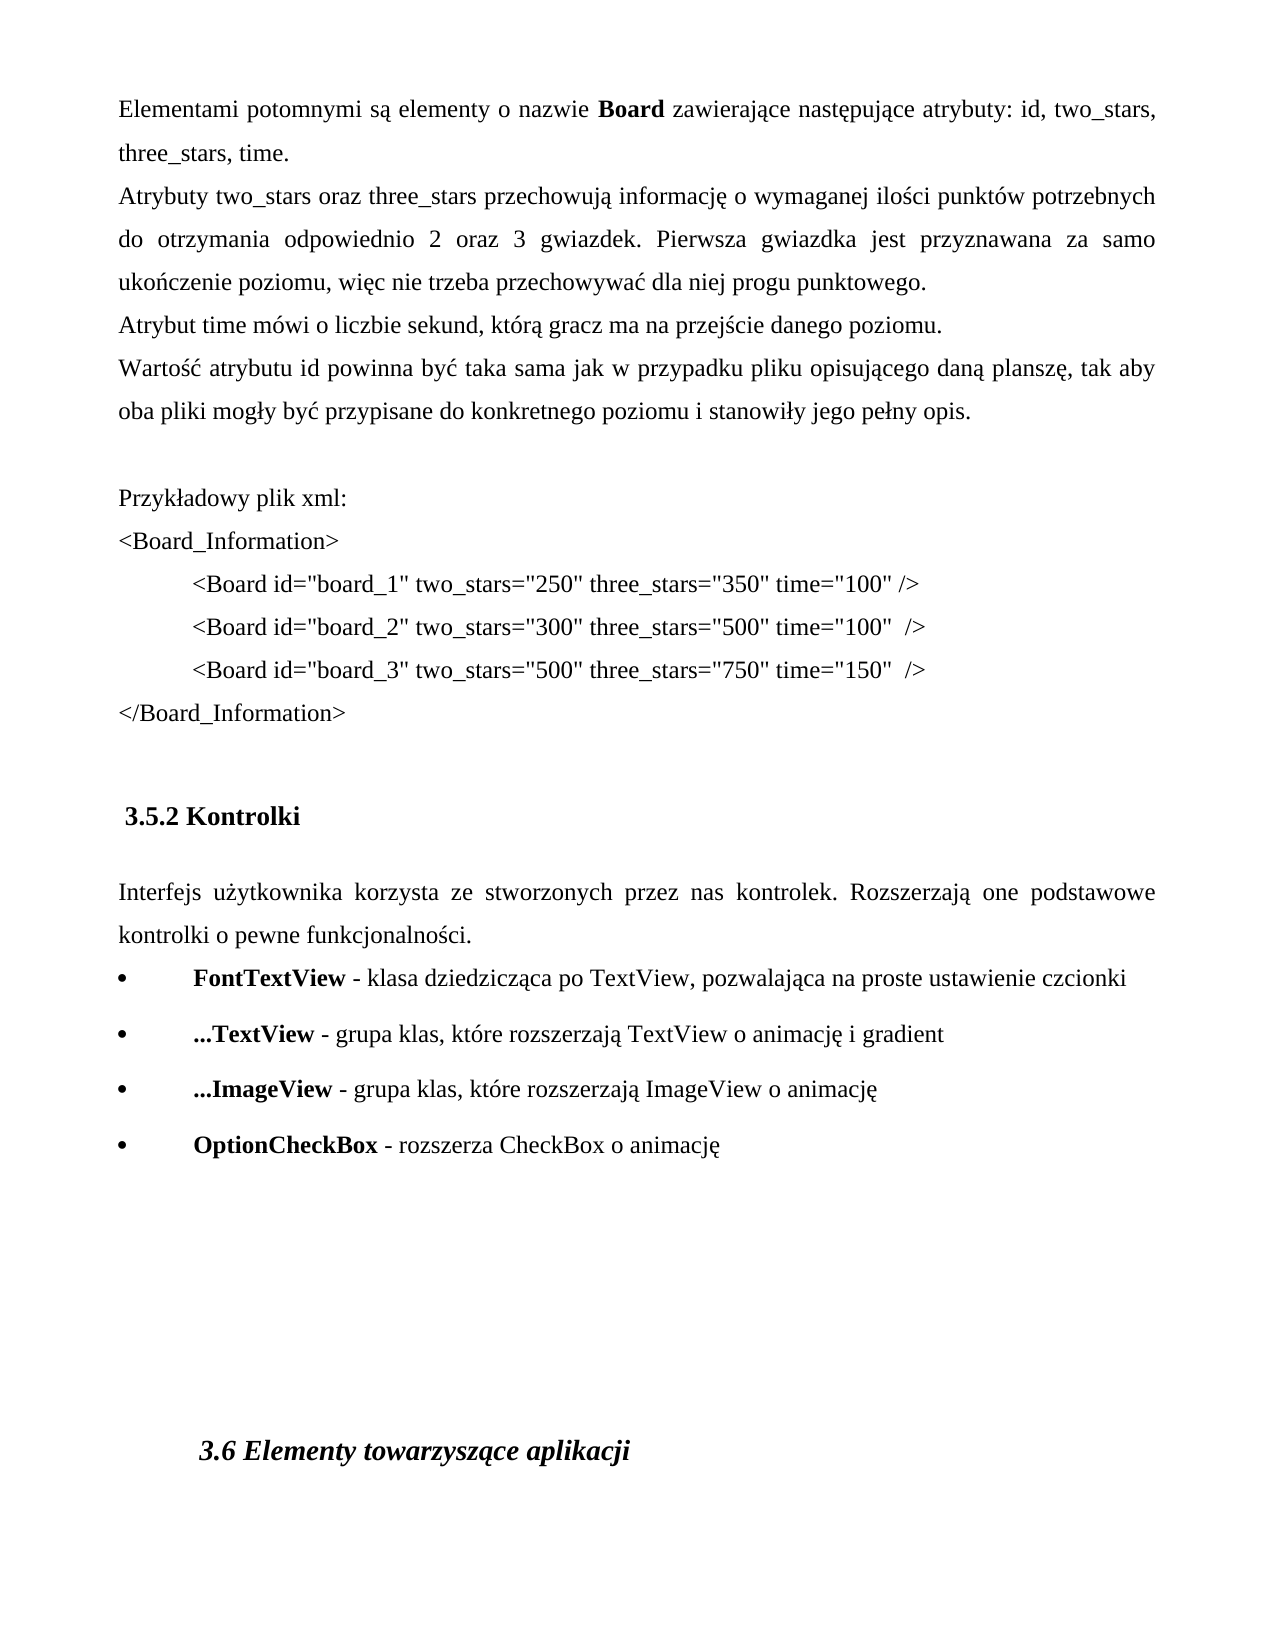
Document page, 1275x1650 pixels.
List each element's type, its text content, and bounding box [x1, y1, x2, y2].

subtitle Elementy towarzyszące aplikacji [192, 1433, 1157, 1467]
subtitle Kontrolki [118, 800, 1157, 831]
text Elementami potomnymi są elementy o nazwie Board zawierające następujące atrybuty: id, two_stars, three_stars, time. [118, 94, 1157, 166]
text Atrybuty two_stars oraz three_stars przechowują informację o wymaganej ilości punktów potrzebnych do otrzymania odpowiednio 2 oraz 3 gwiazdek. Pierwsza gwiazdka jest przyznawana za samo ukończenie poziomu, więc nie trzeba przechowywać dla niej progu punktowego. [118, 181, 1157, 296]
text <Board id="board_1" two_stars="250" three_stars="350" time="100" /> [118, 569, 1157, 598]
text <Board id="board_3" two_stars="500" three_stars="750" time="150" /> [118, 655, 1157, 684]
text <Board_Information> [118, 526, 1157, 554]
text Interfejs użytkownika korzysta ze stworzonych przez nas kontrolek. Rozszerzają one podstawowe kontrolki o pewne funkcjonalności. [118, 877, 1157, 949]
list ...ImageView - grupa klas, które rozszerzają ImageView o animację [118, 1074, 1157, 1103]
text <Board id="board_2" two_stars="300" three_stars="500" time="100" /> [118, 612, 1157, 641]
text </Board_Information> [118, 698, 1157, 727]
list FontTextView - klasa dziedzicząca po TextView, pozwalająca na proste ustawienie czcionki [118, 963, 1157, 992]
text Wartość atrybutu id powinna być taka sama jak w przypadku pliku opisującego daną planszę, tak aby oba pliki mogły być przypisane do konkretnego poziomu i stanowiły jego pełny opis. [118, 353, 1157, 425]
list ...TextView - grupa klas, które rozszerzają TextView o animację i gradient [118, 1019, 1157, 1048]
list OptionCheckBox - rozszerza CheckBox o animację [118, 1130, 1157, 1159]
text Przykładowy plik xml: [118, 483, 1157, 511]
text Atrybut time mówi o liczbie sekund, którą gracz ma na przejście danego poziomu. [118, 310, 1157, 339]
